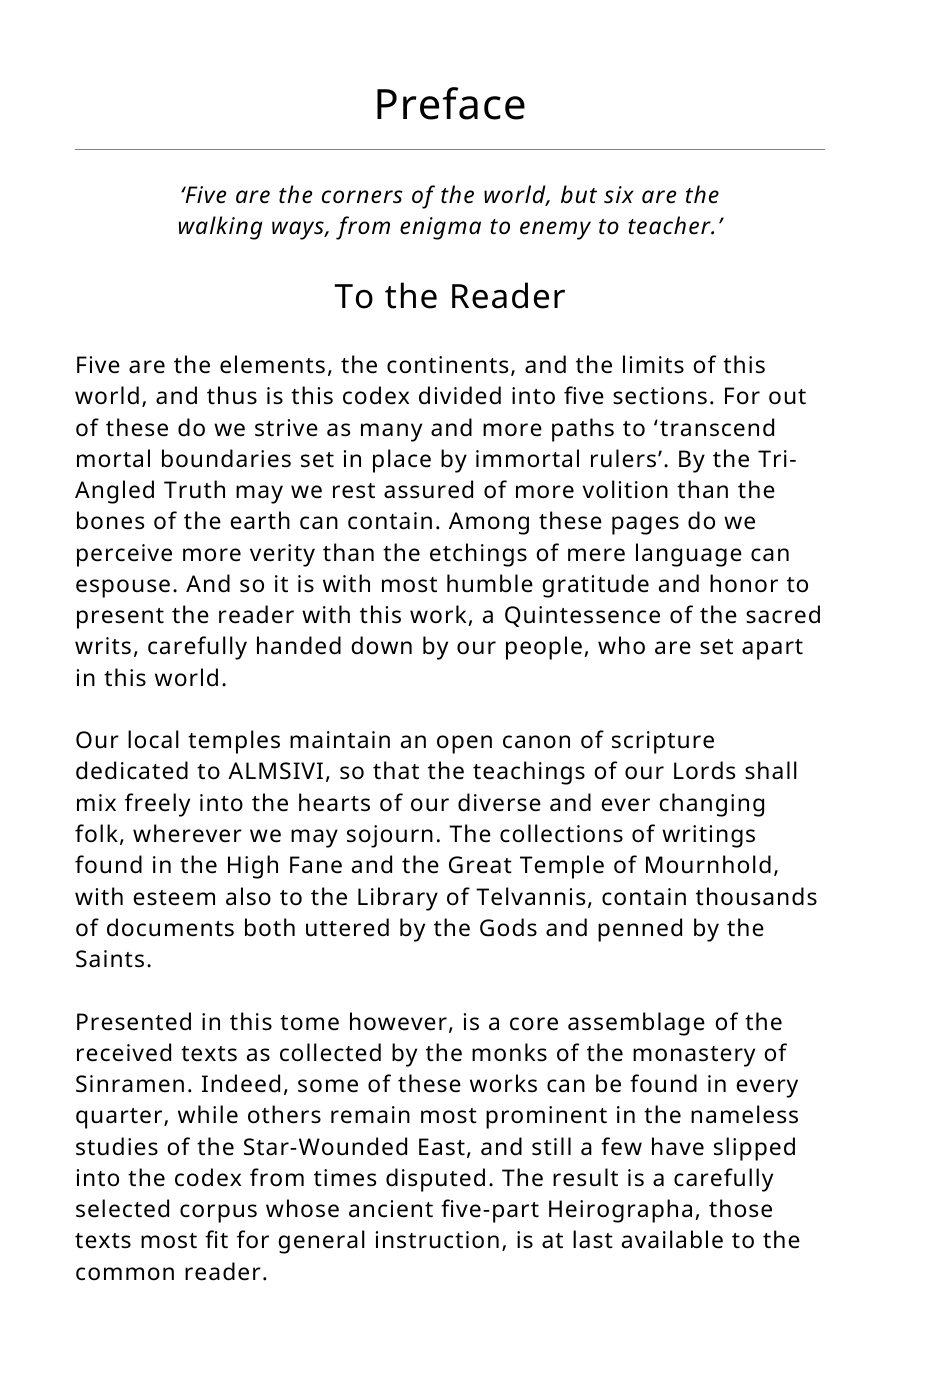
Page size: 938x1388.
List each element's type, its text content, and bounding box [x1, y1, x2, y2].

text Five are the elements, the continents, and the limits of this world, and thus is this codex divided into five sections. For out of these do we strive as many and more paths to ‘transcend mortal boundaries set in place by immortal rulers’. By the Tri-Angled Truth may we rest assured of more volition than the bones of the earth can contain. Among these pages do we perceive more verity than the etchings of mere language can espouse. And so it is with most humble gratitude and honor to present the reader with this work, a Quintessence of the sacred writs, carefully handed down by our people, who are set apart in this world. [75, 349, 825, 693]
text To the Reader [75, 272, 825, 318]
text Our local temples maintain an open canon of scripture dedicated to ALMSIVI, so that the teachings of our Lords shall mix freely into the hearts of our diverse and ever changing folk, wherever we may sojourn. The collections of writings found in the High Fane and the Great Temple of Mournhold, with esteem also to the Library of Telvannis, contain thousands of documents both uttered by the Gods and penned by the Saints. [75, 724, 825, 974]
text Preface [75, 75, 825, 132]
text ‘Five are the corners of the world, but six are the walking ways, from enigma to enemy to teacher.’ [131, 179, 769, 241]
text Presented in this tome however, is a core assemblage of the received texts as collected by the monks of the monastery of Sinramen. Indeed, some of these works can be found in every quarter, while others remain most prominent in the nameless studies of the Star-Wounded East, and still a few have slipped into the codex from times disputed. The result is a carefully selected corpus whose ancient five-part Heirographa, those texts most fit for general instruction, is at last available to the common reader. [75, 1005, 825, 1287]
